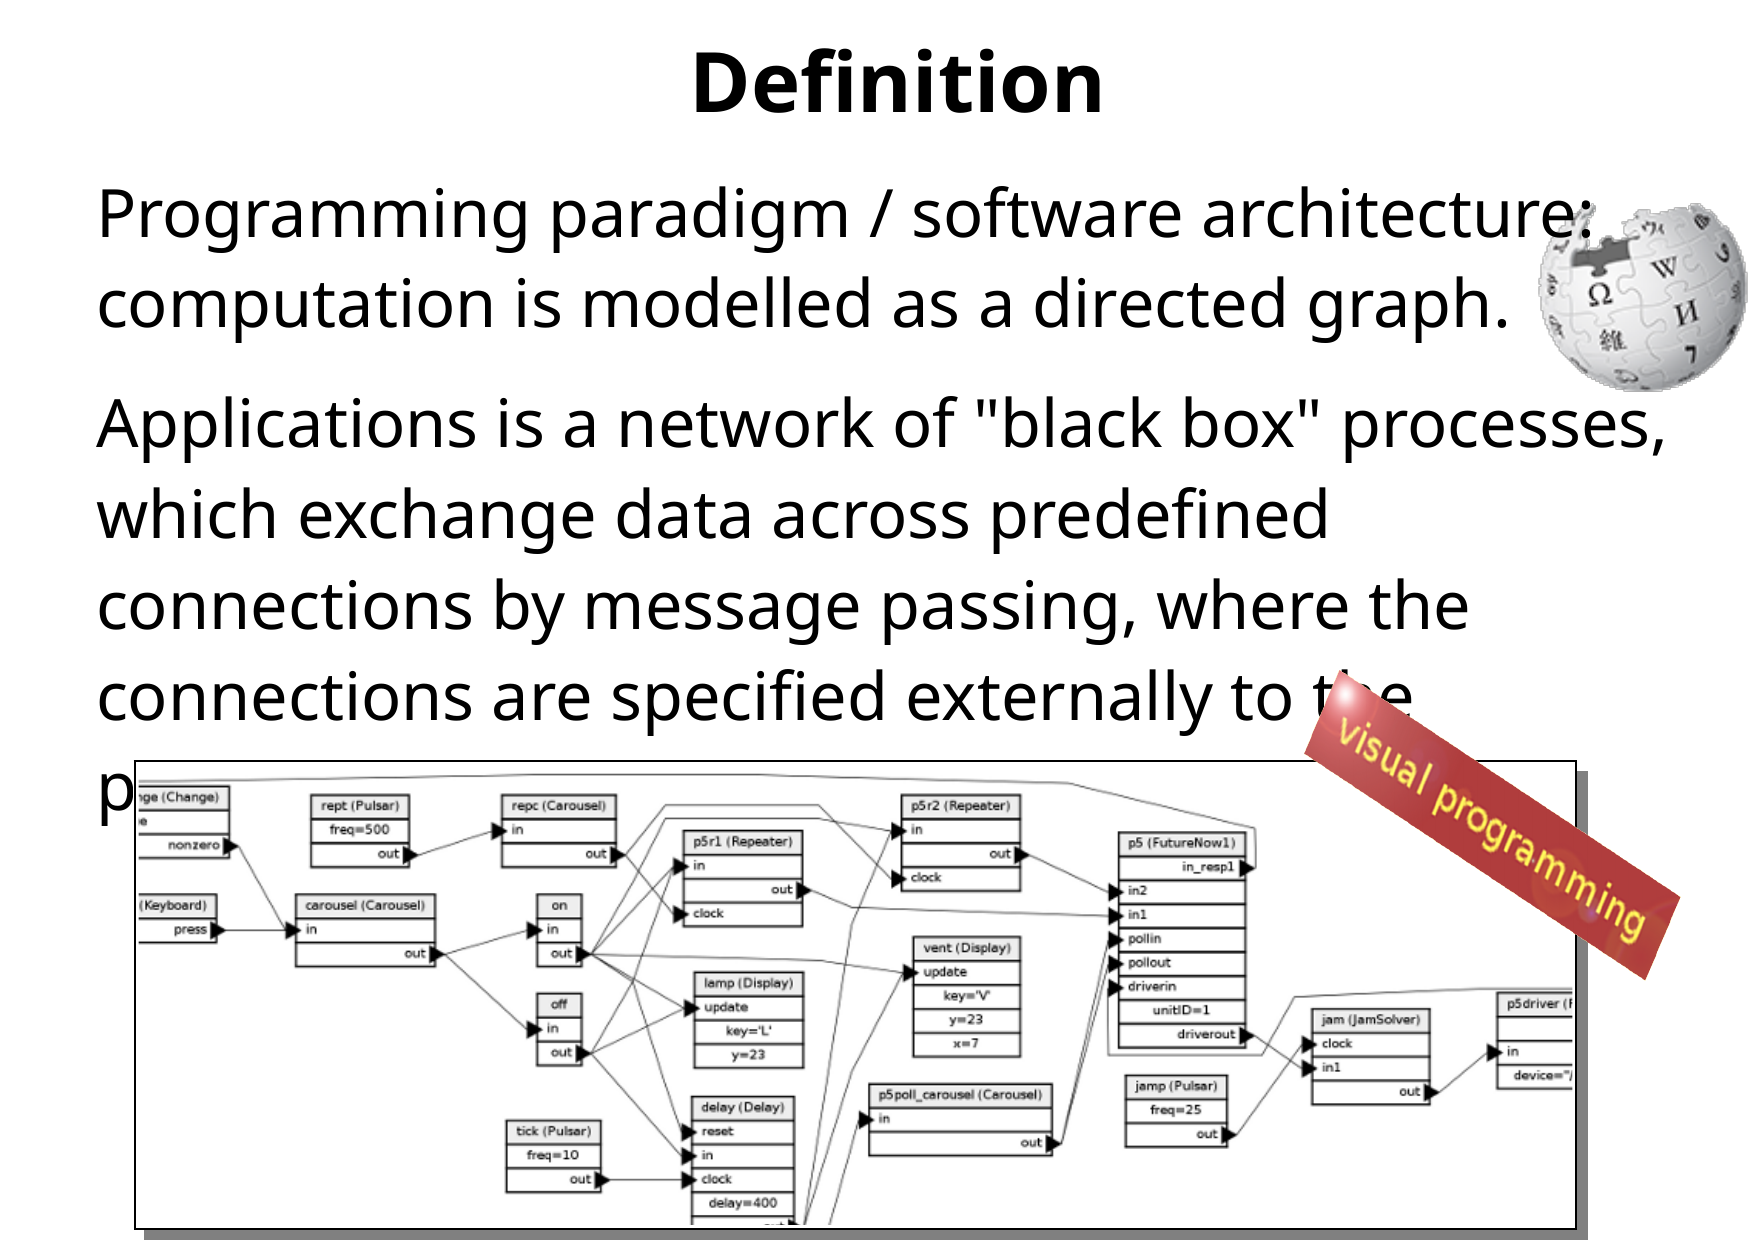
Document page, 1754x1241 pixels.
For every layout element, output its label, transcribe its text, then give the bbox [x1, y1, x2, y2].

text Applications is a network of "black box" processes, which exchange data across predefined connections by message passing, where the connections are specified externally to the processes. [96, 376, 1699, 830]
picture [138, 641, 1684, 1225]
text Programming paradigm / software architecture: computation is modelled as a directed graph. [96, 166, 1699, 347]
picture [1529, 192, 1753, 396]
text Definition [96, 23, 1699, 137]
